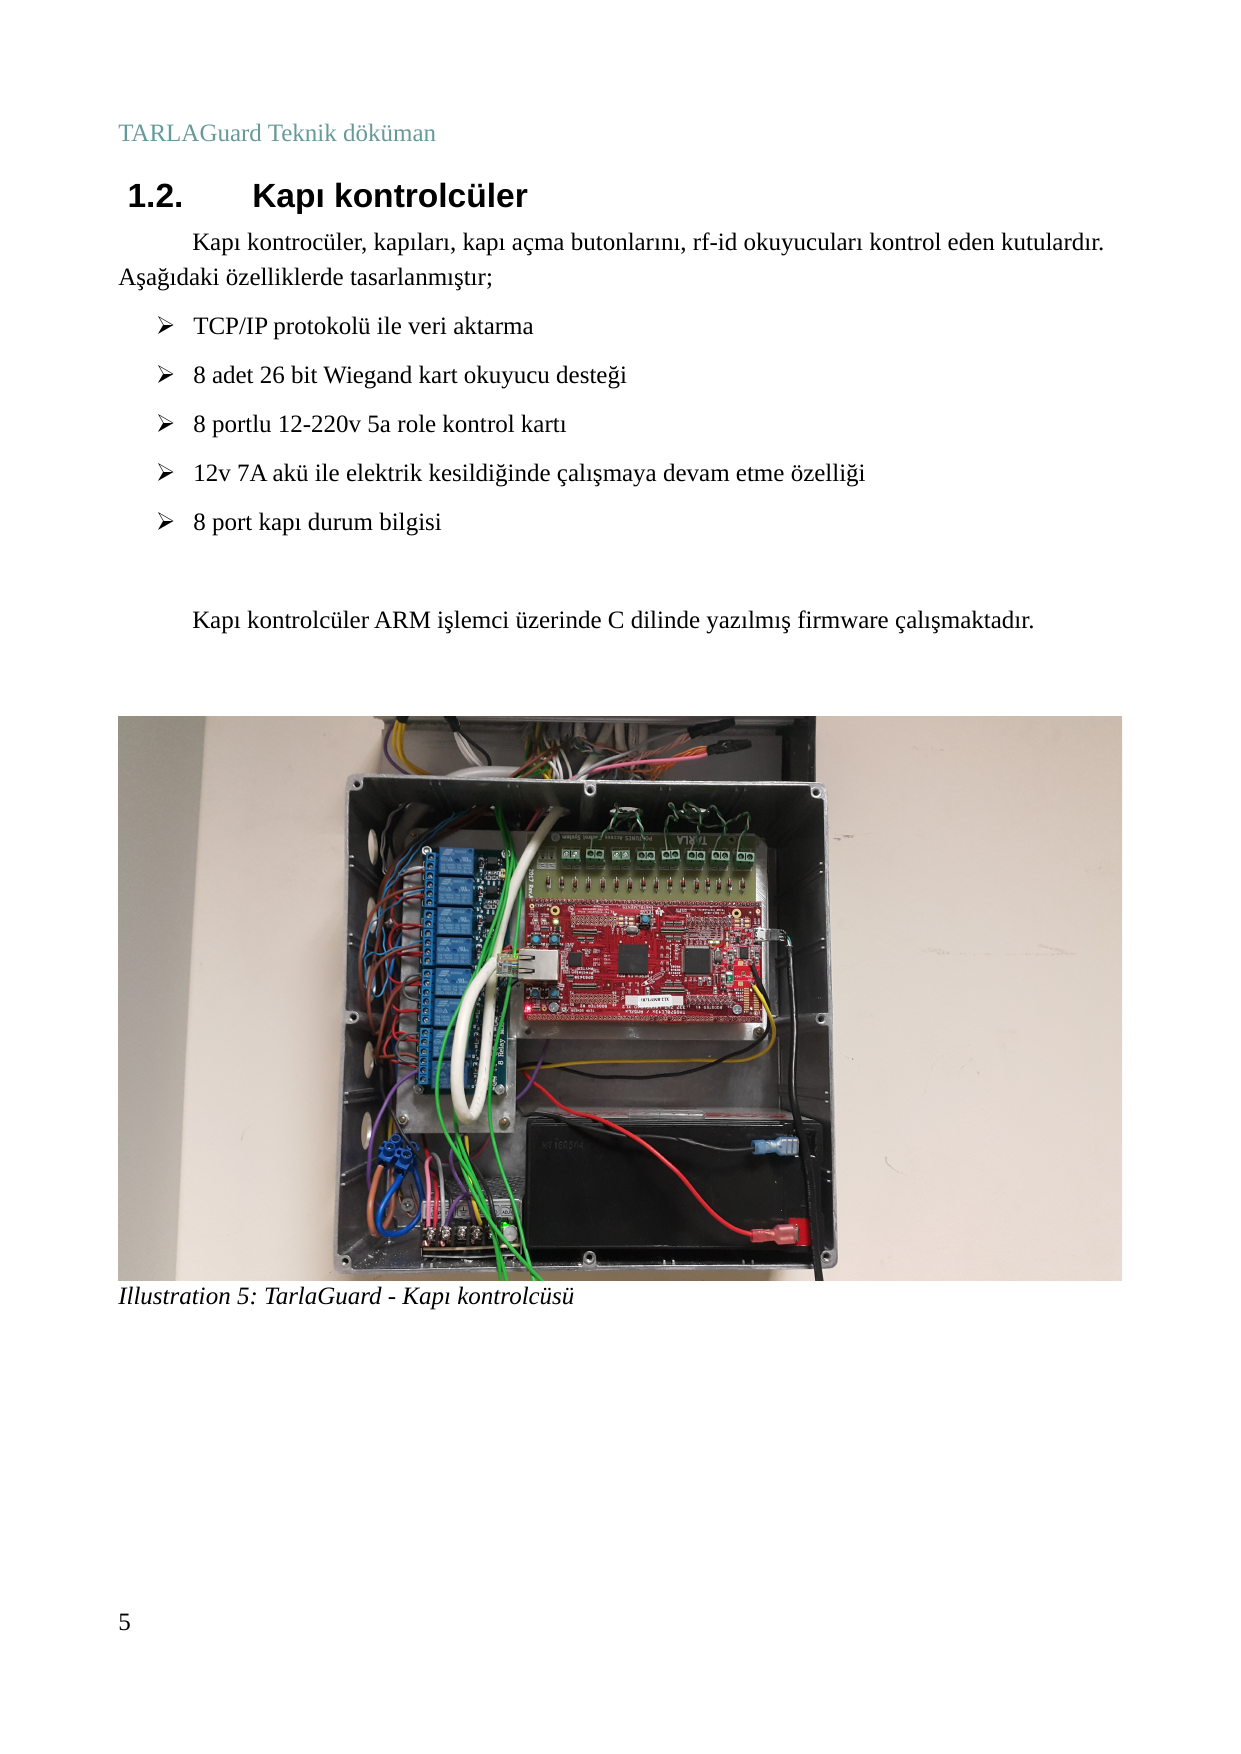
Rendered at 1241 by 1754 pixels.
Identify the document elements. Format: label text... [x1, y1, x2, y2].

picture [118, 716, 1123, 1281]
text Kapı kontrocüler, kapıları, kapı açma butonlarını, rf-id okuyucuları kontrol eden kutulardır. Aşağıdaki özelliklerde tasarlanmıştır; [118, 227, 1122, 291]
list 8 port kapı durum bilgisi [156, 507, 1122, 536]
list 8 portlu 12-220v 5a role kontrol kartı [156, 409, 1122, 438]
list 12v 7A akü ile elektrik kesildiğinde çalışmaya devam etme özelliği [156, 458, 1122, 487]
subtitle Kapı kontrolcüler [118, 176, 1122, 215]
text Kapı kontrolcüler ARM işlemci üzerinde C dilinde yazılmış firmware çalışmaktadır. [118, 605, 1122, 634]
list 8 adet 26 bit Wiegand kart okuyucu desteği [156, 360, 1122, 389]
text Illustration 5: TarlaGuard - Kapı kontrolcüsü [118, 1281, 1122, 1309]
list TCP/IP protokolü ile veri aktarma [156, 311, 1122, 340]
